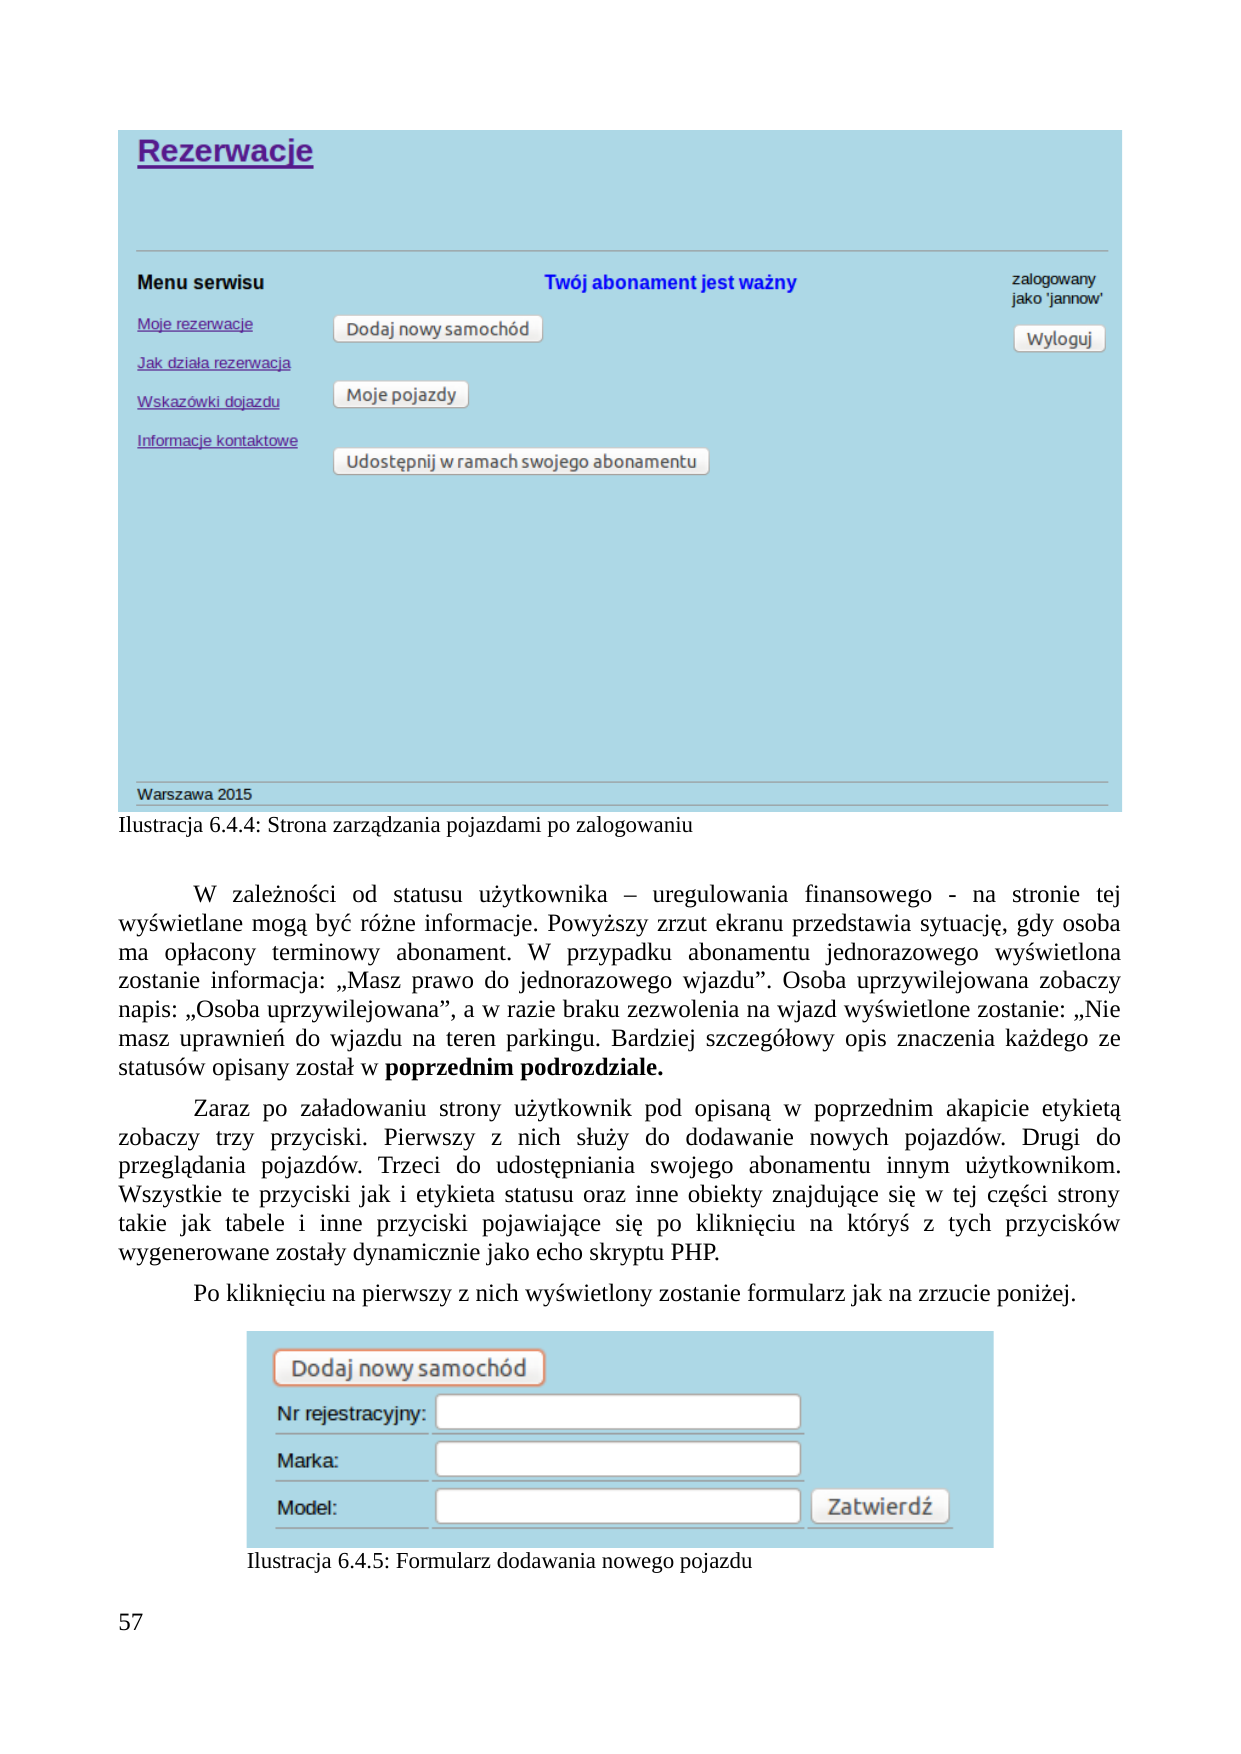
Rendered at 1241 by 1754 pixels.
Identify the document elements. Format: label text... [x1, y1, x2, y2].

text Ilustracja 6.4.4: Strona zarządzania pojazdami po zalogowaniu [118, 812, 1122, 838]
text Ilustracja 6.4.5: Formularz dodawania nowego pojazdu [247, 1548, 994, 1574]
picture [246, 1331, 994, 1548]
text Zaraz po załadowaniu strony użytkownik pod opisaną w poprzednim akapicie etykietą zobaczy trzy przyciski. Pierwszy z nich służy do dodawanie nowych pojazdów. Drugi do przeglądania pojazdów. Trzeci do udostępniania swojego abonamentu innym użytkownikom. Wszystkie te przyciski jak i etykieta statusu oraz inne obiekty znajdujące się w tej części strony takie jak tabele i inne przyciski pojawiające się po kliknięciu na któryś z tych przycisków wygenerowane zostały dynamicznie jako echo skryptu PHP. [118, 1093, 1122, 1265]
text W zależności od statusu użytkownika – uregulowania finansowego - na stronie tej wyświetlane mogą być różne informacje. Powyższy zrzut ekranu przedstawia sytuację, gdy osoba ma opłacony terminowy abonament. W przypadku abonamentu jednorazowego wyświetlona zostanie informacja: „Masz prawo do jednorazowego wjazdu”. Osoba uprzywilejowana zobaczy napis: „Osoba uprzywilejowana”, a w razie braku zezwolenia na wjazd wyświetlone zostanie: „Nie masz uprawnień do wjazdu na teren parkingu. Bardziej szczegółowy opis znaczenia każdego ze statusów opisany został w poprzednim podrozdziale. [118, 879, 1122, 1080]
text Po kliknięciu na pierwszy z nich wyświetlony zostanie formularz jak na zrzucie poniżej. [118, 1278, 1122, 1307]
picture [118, 130, 1123, 812]
